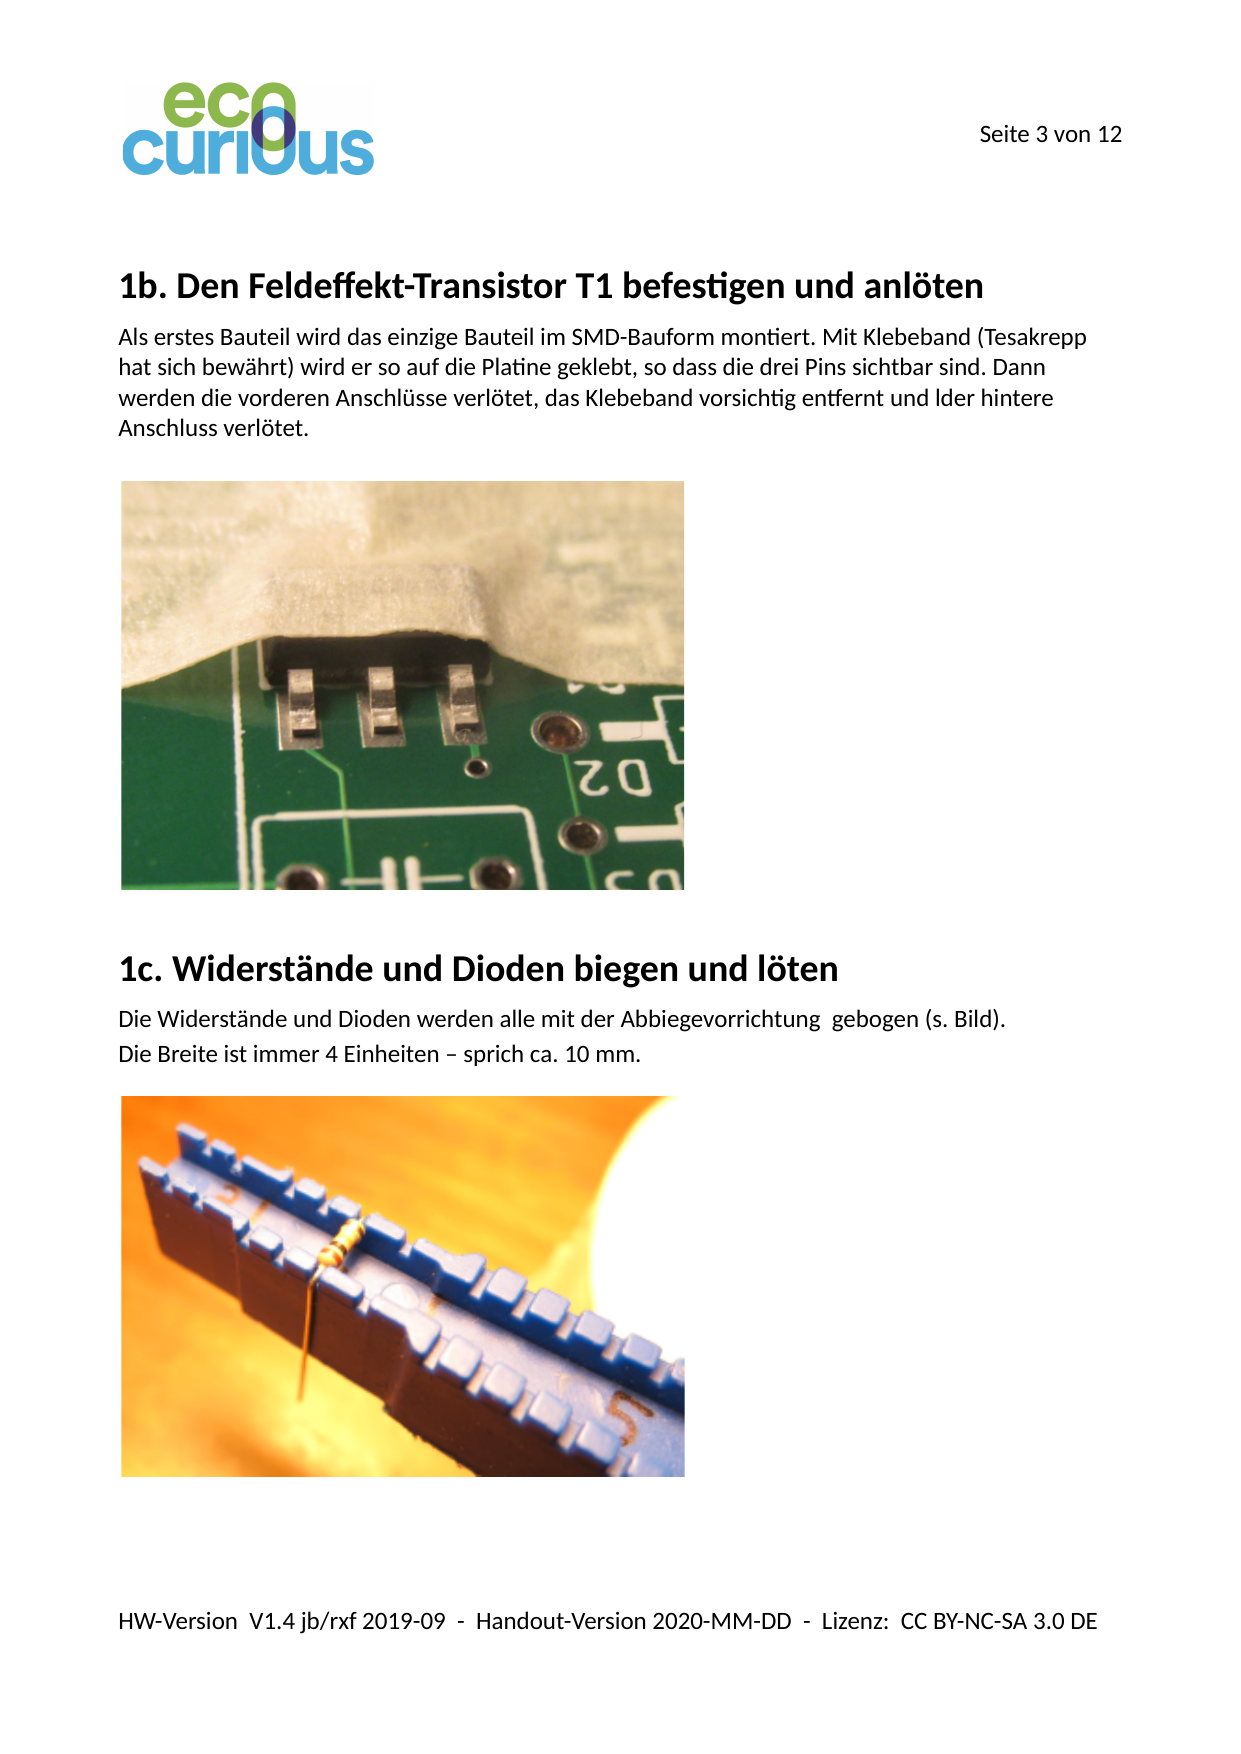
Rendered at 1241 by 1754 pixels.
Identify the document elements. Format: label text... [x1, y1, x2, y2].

subtitle 1c. Widerstände und Dioden biegen und löten [118, 945, 1122, 991]
subtitle 1b. Den Feldeffekt-Transistor T1 befestigen und anlöten [118, 262, 1122, 308]
picture [121, 481, 685, 890]
text Als erstes Bauteil wird das einzige Bauteil im SMD-Bauform montiert. Mit Klebeband (Tesakrepp hat sich bewährt) wird er so auf die Platine geklebt, so dass die drei Pins sichtbar sind. Dann werden die vorderen Anschlüsse verlötet, das Klebeband vorsichtig entfernt und lder hintere Anschluss verlötet. [118, 321, 1122, 443]
text Die Widerstände und Dioden werden alle mit der Abbiegevorrichtung gebogen (s. Bild). Die Breite ist immer 4 Einheiten – sprich ca. 10 mm. [118, 1004, 1122, 1069]
picture [121, 1096, 685, 1477]
picture [122, 82, 374, 175]
